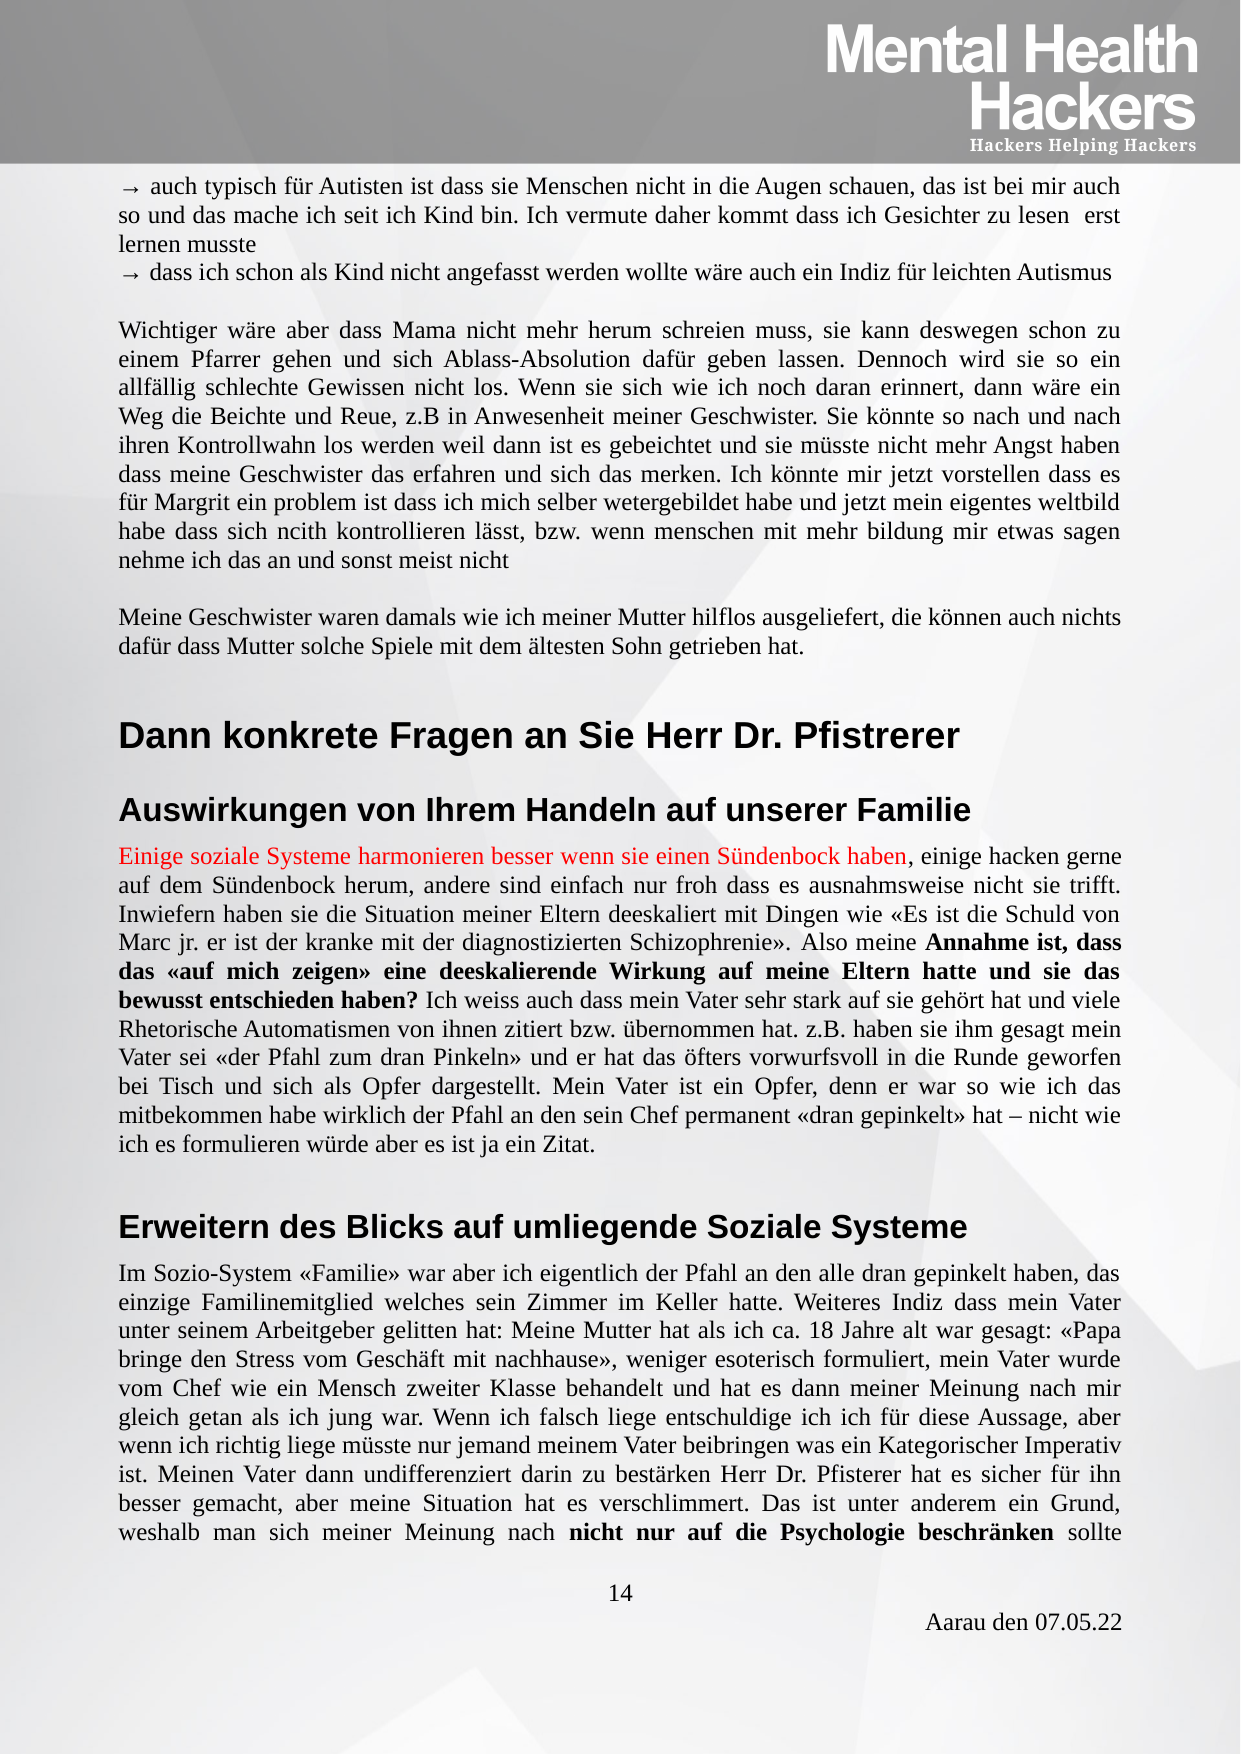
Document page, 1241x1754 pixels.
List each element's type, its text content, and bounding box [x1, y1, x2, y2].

text → auch typisch für Autisten ist dass sie Menschen nicht in die Augen schauen, das ist bei mir auch so und das mache ich seit ich Kind bin. Ich vermute daher kommt dass ich Gesichter zu lesen erst lernen musste [118, 171, 1122, 257]
text → dass ich schon als Kind nicht angefasst werden wollte wäre auch ein Indiz für leichten Autismus [118, 257, 1122, 286]
text Im Sozio-System «Familie» war aber ich eigentlich der Pfahl an den alle dran gepinkelt haben, das einzige Familinemitglied welches sein Zimmer im Keller hatte. Weiteres Indiz dass mein Vater unter seinem Arbeitgeber gelitten hat: Meine Mutter hat als ich ca. 18 Jahre alt war gesagt: «Papa bringe den Stress vom Geschäft mit nachhause», weniger esoterisch formuliert, mein Vater wurde vom Chef wie ein Mensch zweiter Klasse behandelt und hat es dann meiner Meinung nach mir gleich getan als ich jung war. Wenn ich falsch liege entschuldige ich ich für diese Aussage, aber wenn ich richtig liege müsste nur jemand meinem Vater beibringen was ein Kategorischer Imperativ ist. Meinen Vater dann undifferenziert darin zu bestärken Herr Dr. Pfisterer hat es sicher für ihn besser gemacht, aber meine Situation hat es verschlimmert. Das ist unter anderem ein Grund, weshalb man sich meiner Meinung nach nicht nur auf die Psychologie beschränken sollte [118, 1258, 1122, 1545]
picture [0, 0, 1241, 1754]
subtitle Dann konkrete Fragen an Sie Herr Dr. Pfistrerer [118, 714, 1122, 757]
subtitle Auswirkungen von Ihrem Handeln auf unserer Familie [118, 790, 1122, 829]
subtitle Erweitern des Blicks auf umliegende Soziale Systeme [118, 1207, 1122, 1245]
text Meine Geschwister waren damals wie ich meiner Mutter hilflos ausgeliefert, die können auch nichts dafür dass Mutter solche Spiele mit dem ältesten Sohn getrieben hat. [118, 602, 1122, 660]
text Einige soziale Systeme harmonieren besser wenn sie einen Sündenbock haben, einige hacken gerne auf dem Sündenbock herum, andere sind einfach nur froh dass es ausnahmsweise nicht sie trifft. Inwiefern haben sie die Situation meiner Eltern deeskaliert mit Dingen wie «Es ist die Schuld von Marc jr. er ist der kranke mit der diagnostizierten Schizophrenie». Also meine Annahme ist, dass das «auf mich zeigen» eine deeskalierende Wirkung auf meine Eltern hatte und sie das bewusst entschieden haben? Ich weiss auch dass mein Vater sehr stark auf sie gehört hat und viele Rhetorische Automatismen von ihnen zitiert bzw. übernommen hat. z.B. haben sie ihm gesagt mein Vater sei «der Pfahl zum dran Pinkeln» und er hat das öfters vorwurfsvoll in die Runde geworfen bei Tisch und sich als Opfer dargestellt. Mein Vater ist ein Opfer, denn er war so wie ich das mitbekommen habe wirklich der Pfahl an den sein Chef permanent «dran gepinkelt» hat – nicht wie ich es formulieren würde aber es ist ja ein Zitat. [118, 841, 1122, 1157]
text Wichtiger wäre aber dass Mama nicht mehr herum schreien muss, sie kann deswegen schon zu einem Pfarrer gehen und sich Ablass-Absolution dafür geben lassen. Dennoch wird sie so ein allfällig schlechte Gewissen nicht los. Wenn sie sich wie ich noch daran erinnert, dann wäre ein Weg die Beichte und Reue, z.B in Anwesenheit meiner Geschwister. Sie könnte so nach und nach ihren Kontrollwahn los werden weil dann ist es gebeichtet und sie müsste nicht mehr Angst haben dass meine Geschwister das erfahren und sich das merken. Ich könnte mir jetzt vorstellen dass es für Margrit ein problem ist dass ich mich selber wetergebildet habe und jetzt mein eigentes weltbild habe dass sich ncith kontrollieren lässt, bzw. wenn menschen mit mehr bildung mir etwas sagen nehme ich das an und sonst meist nicht [118, 315, 1122, 574]
